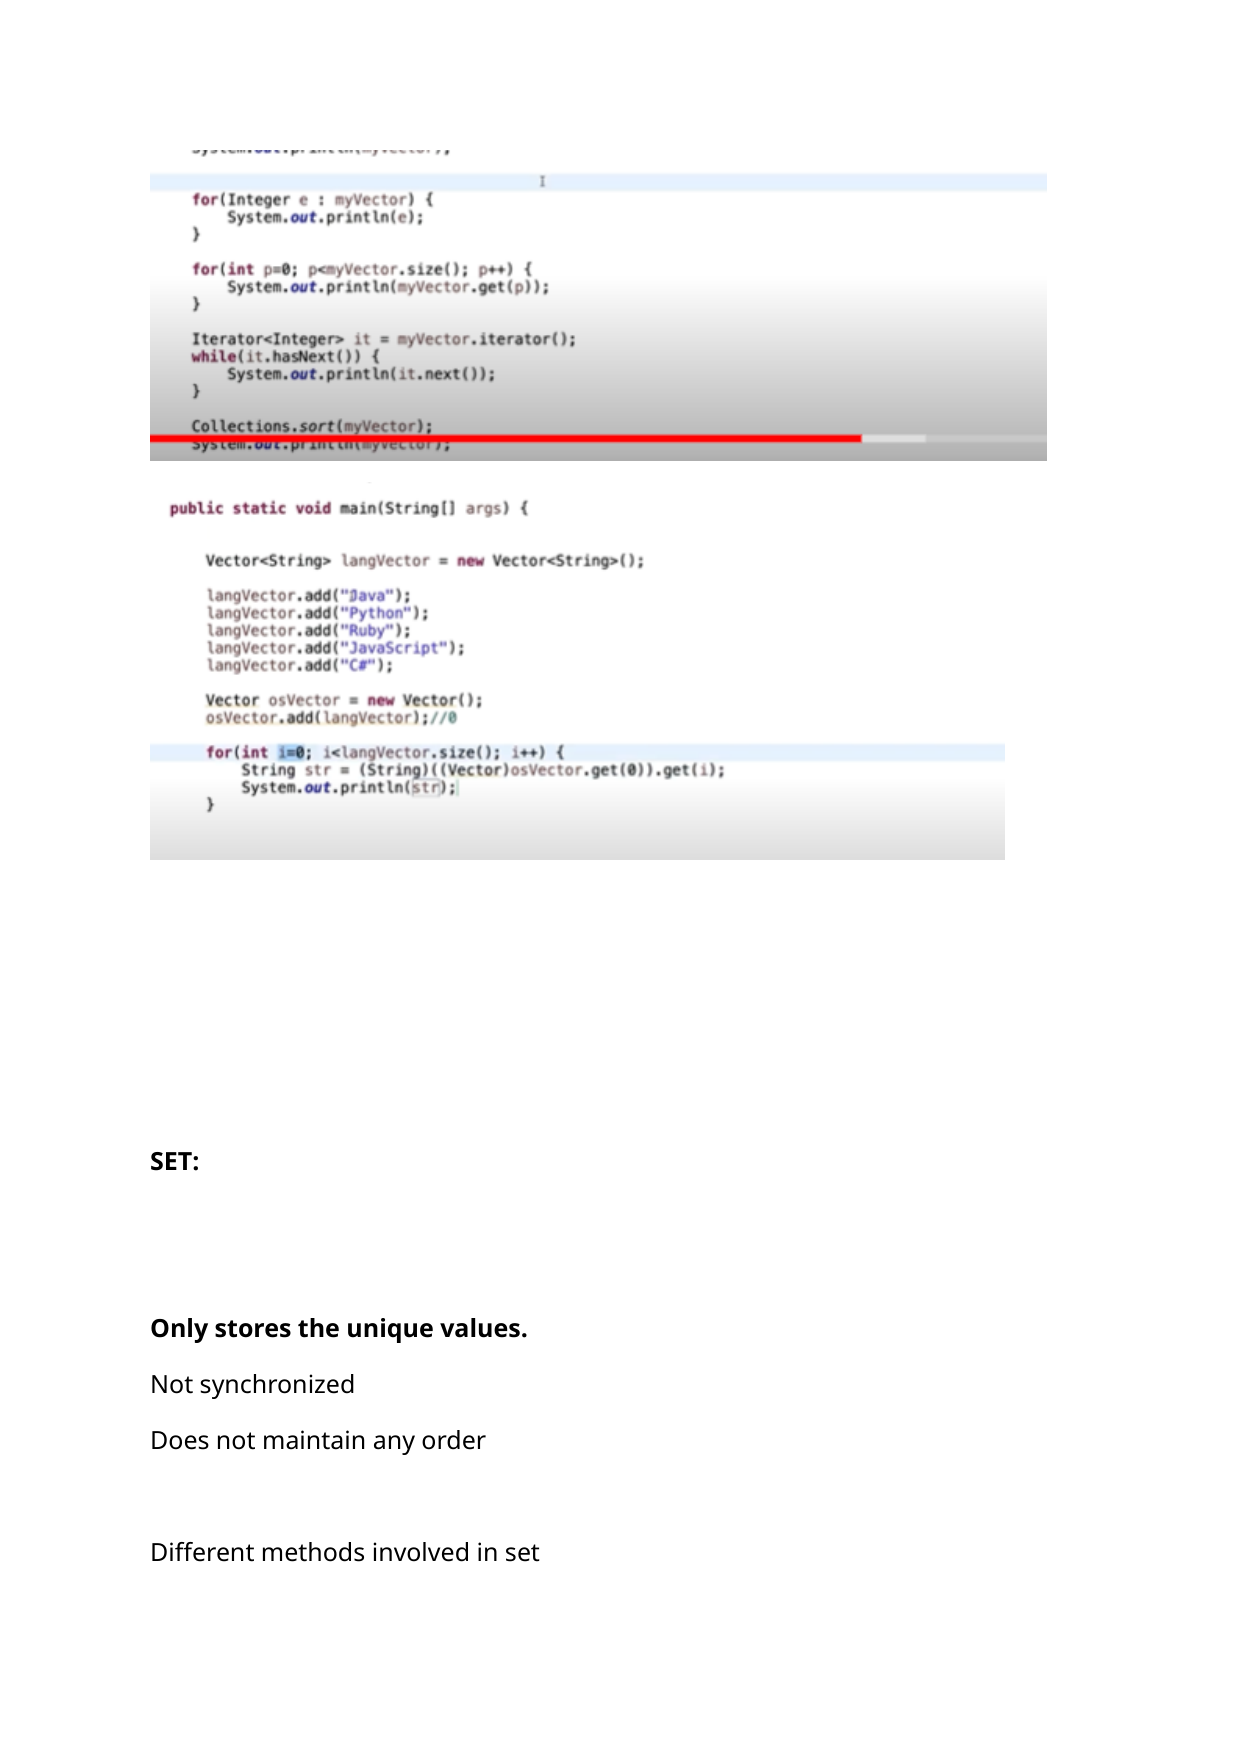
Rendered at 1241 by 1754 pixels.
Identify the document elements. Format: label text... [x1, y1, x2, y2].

text Does not maintain any order [150, 1423, 1090, 1457]
text Different methods involved in set [150, 1534, 1090, 1568]
text Only stores the unique values. [150, 1311, 1090, 1345]
text SET: [150, 1143, 1090, 1178]
text Not synchronized [150, 1367, 1090, 1401]
